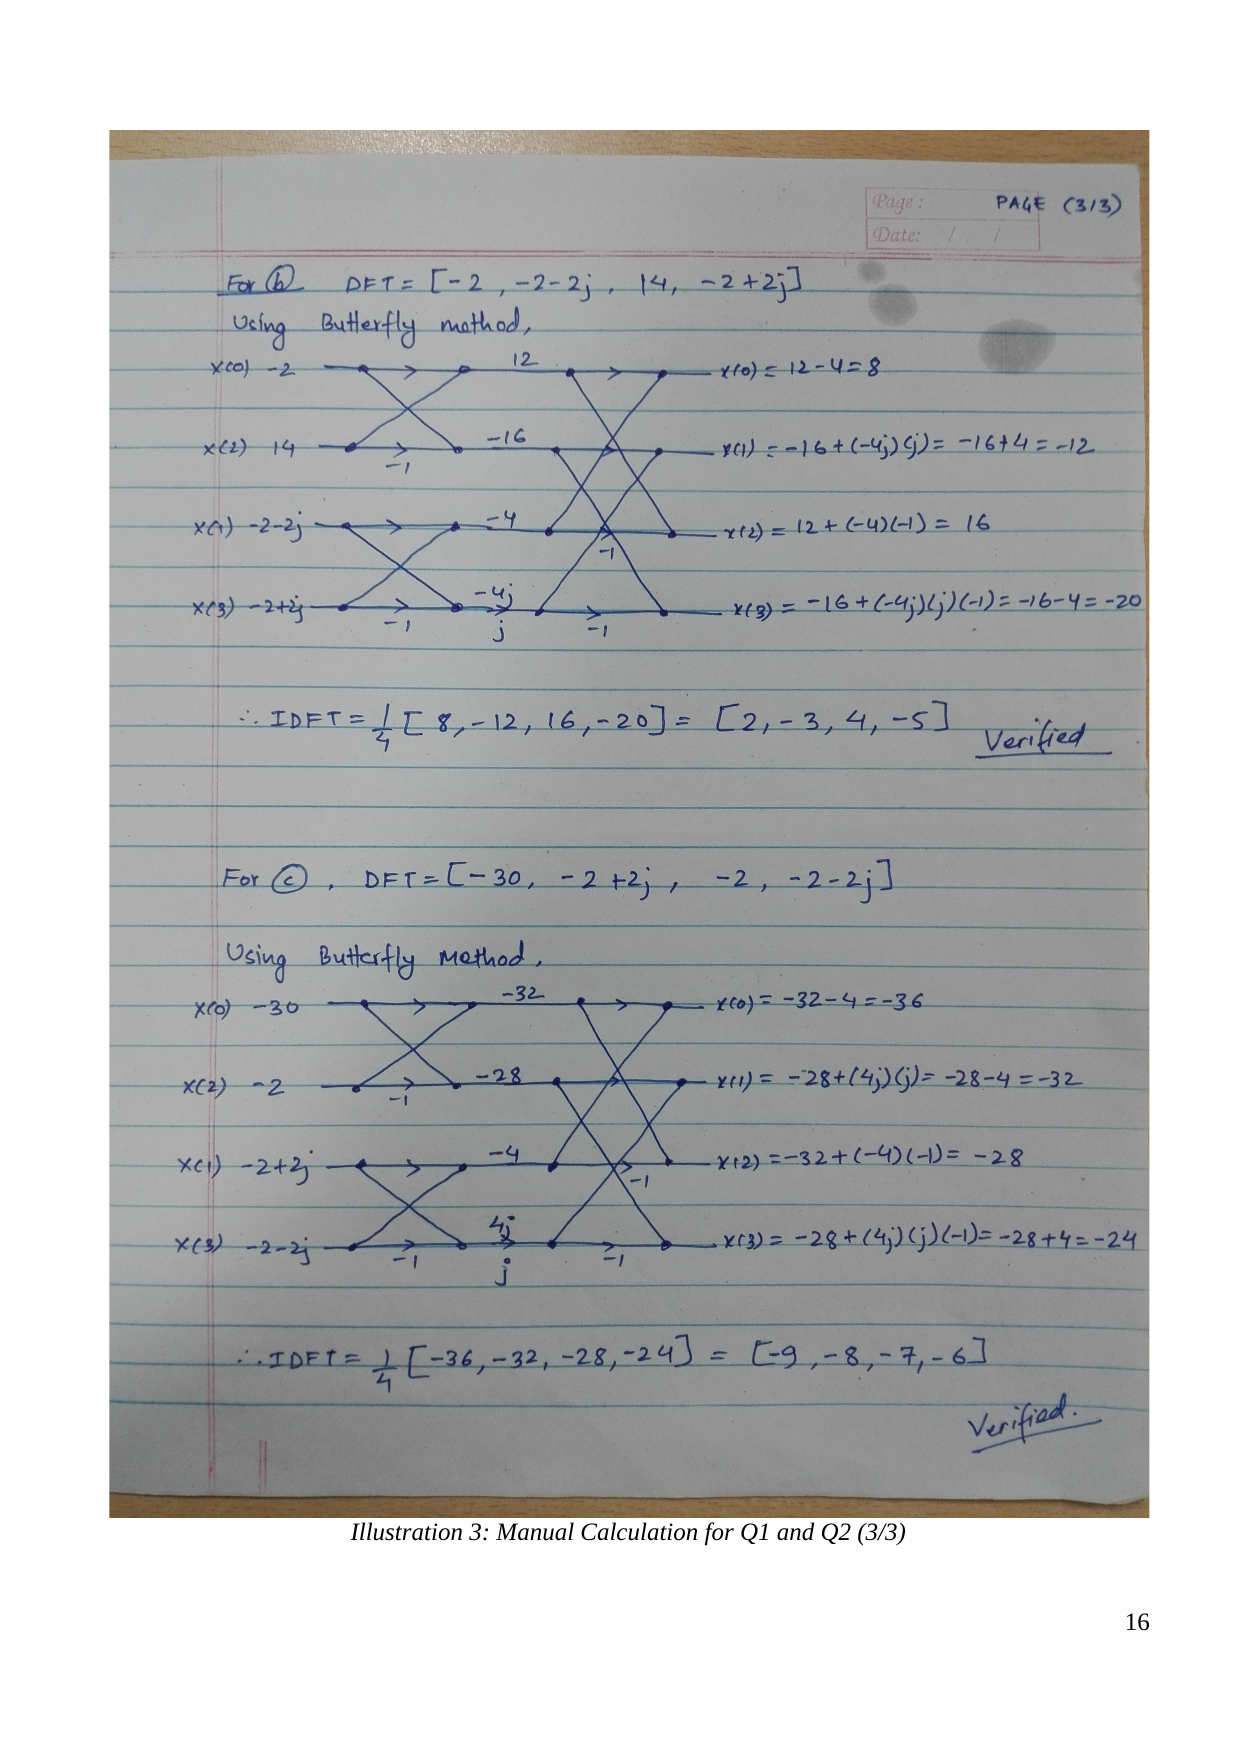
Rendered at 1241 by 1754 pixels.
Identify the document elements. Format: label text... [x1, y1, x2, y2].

picture [109, 130, 1150, 1518]
text Illustration 3: Manual Calculation for Q1 and Q2 (3/3) [109, 1518, 1149, 1546]
